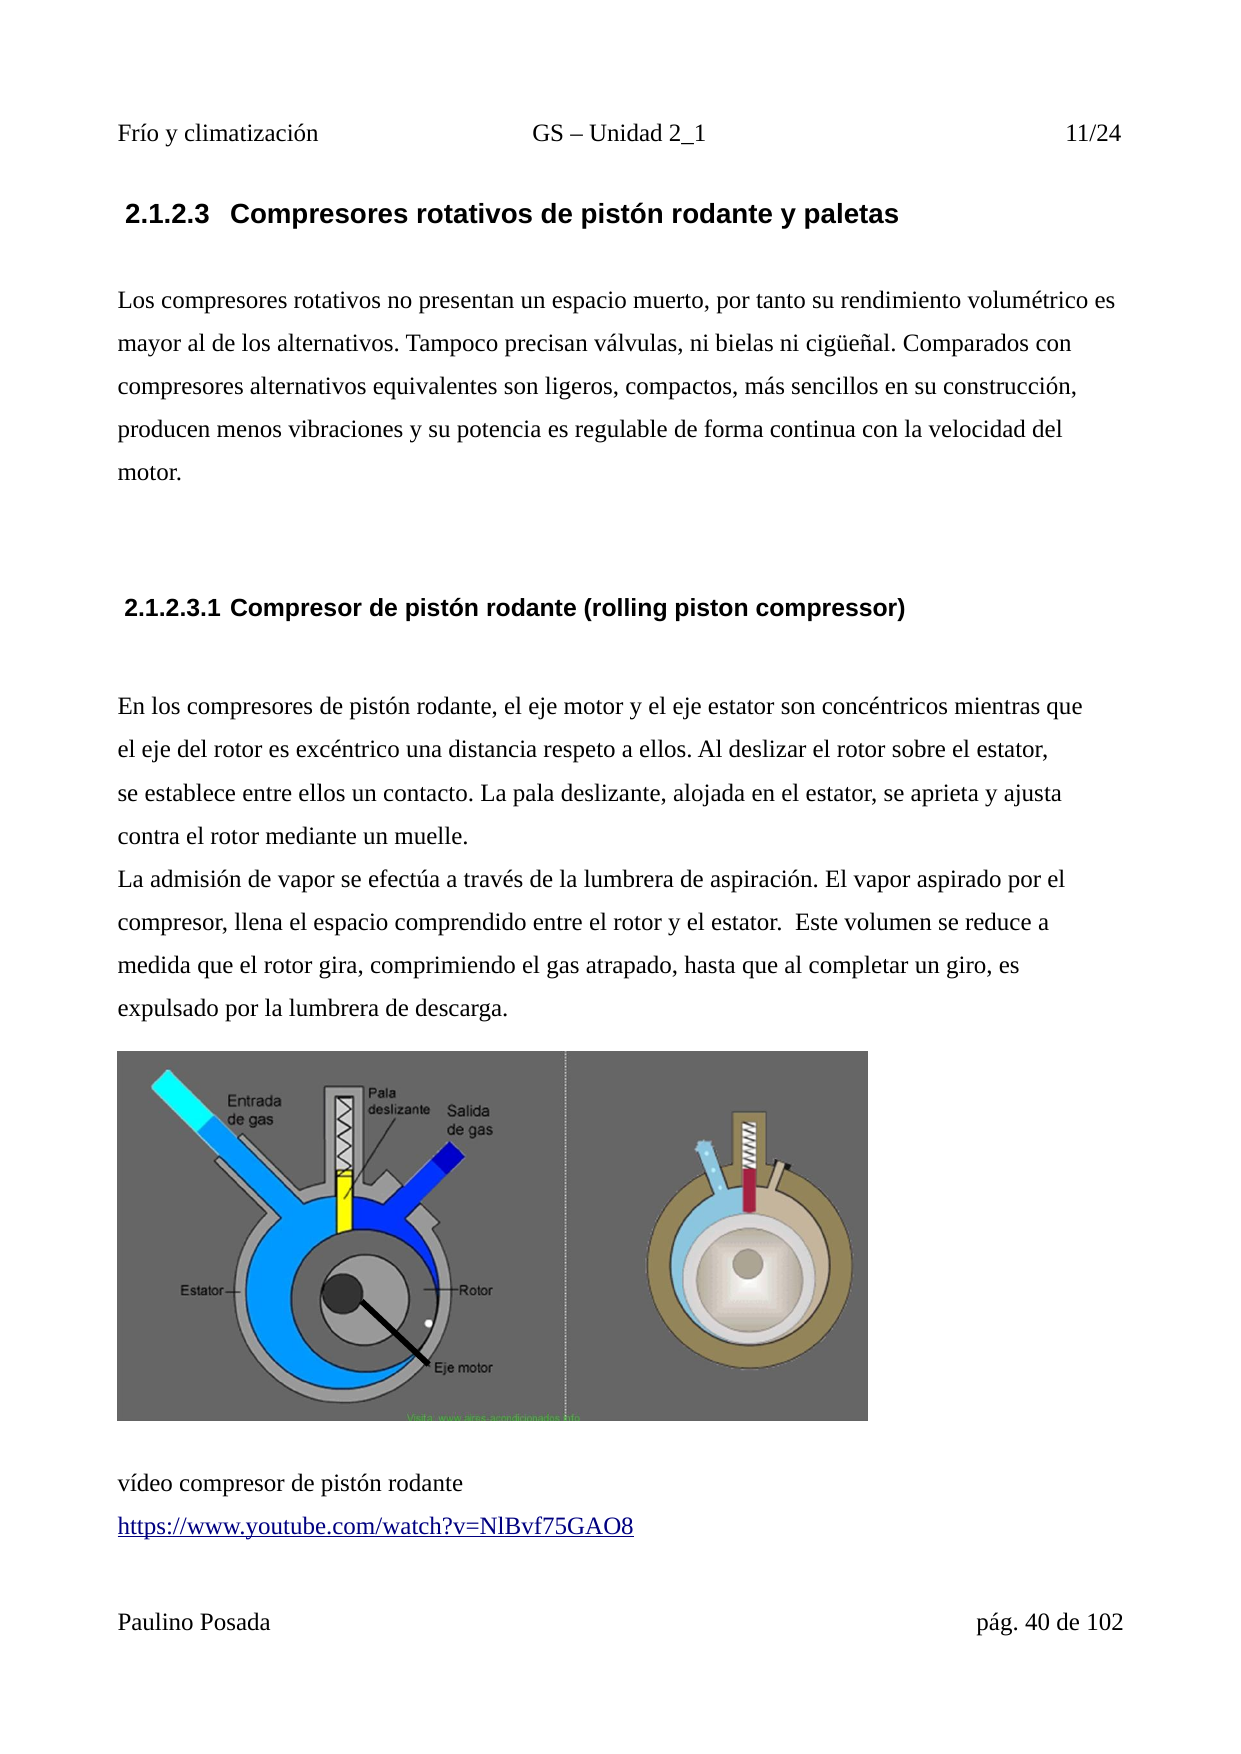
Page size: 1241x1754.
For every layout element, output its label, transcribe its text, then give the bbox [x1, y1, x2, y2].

subtitle Compresor de pistón rodante (rolling piston compressor) [117, 593, 1123, 622]
text Los compresores rotativos no presentan un espacio muerto, por tanto su rendimiento volumétrico es mayor al de los alternativos. Tampoco precisan válvulas, ni bielas ni cigüeñal. Comparados con compresores alternativos equivalentes son ligeros, compactos, más sencillos en su construcción, producen menos vibraciones y su potencia es regulable de forma continua con la velocidad del motor. [117, 285, 1123, 486]
text el eje del rotor es excéntrico una distancia respeto a ellos. Al deslizar el rotor sobre el estator, [117, 734, 1123, 763]
text https://www.youtube.com/watch?v=NlBvf75GAO8 [117, 1511, 1123, 1539]
text se establece entre ellos un contacto. La pala deslizante, alojada en el estator, se aprieta y ajusta [117, 778, 1123, 806]
text La admisión de vapor se efectúa a través de la lumbrera de aspiración. El vapor aspirado por el compresor, llena el espacio comprendido entre el rotor y el estator. Este volumen se reduce a medida que el rotor gira, comprimiendo el gas atrapado, hasta que al completar un giro, es expulsado por la lumbrera de descarga. [117, 864, 1123, 1022]
text En los compresores de pistón rodante, el eje motor y el eje estator son concéntricos mientras que [117, 691, 1123, 720]
picture [117, 1051, 868, 1421]
text vídeo compresor de pistón rodante [117, 1468, 1123, 1496]
text contra el rotor mediante un muelle. [117, 821, 1123, 849]
subtitle Compresores rotativos de pistón rodante y paletas [117, 197, 1123, 229]
